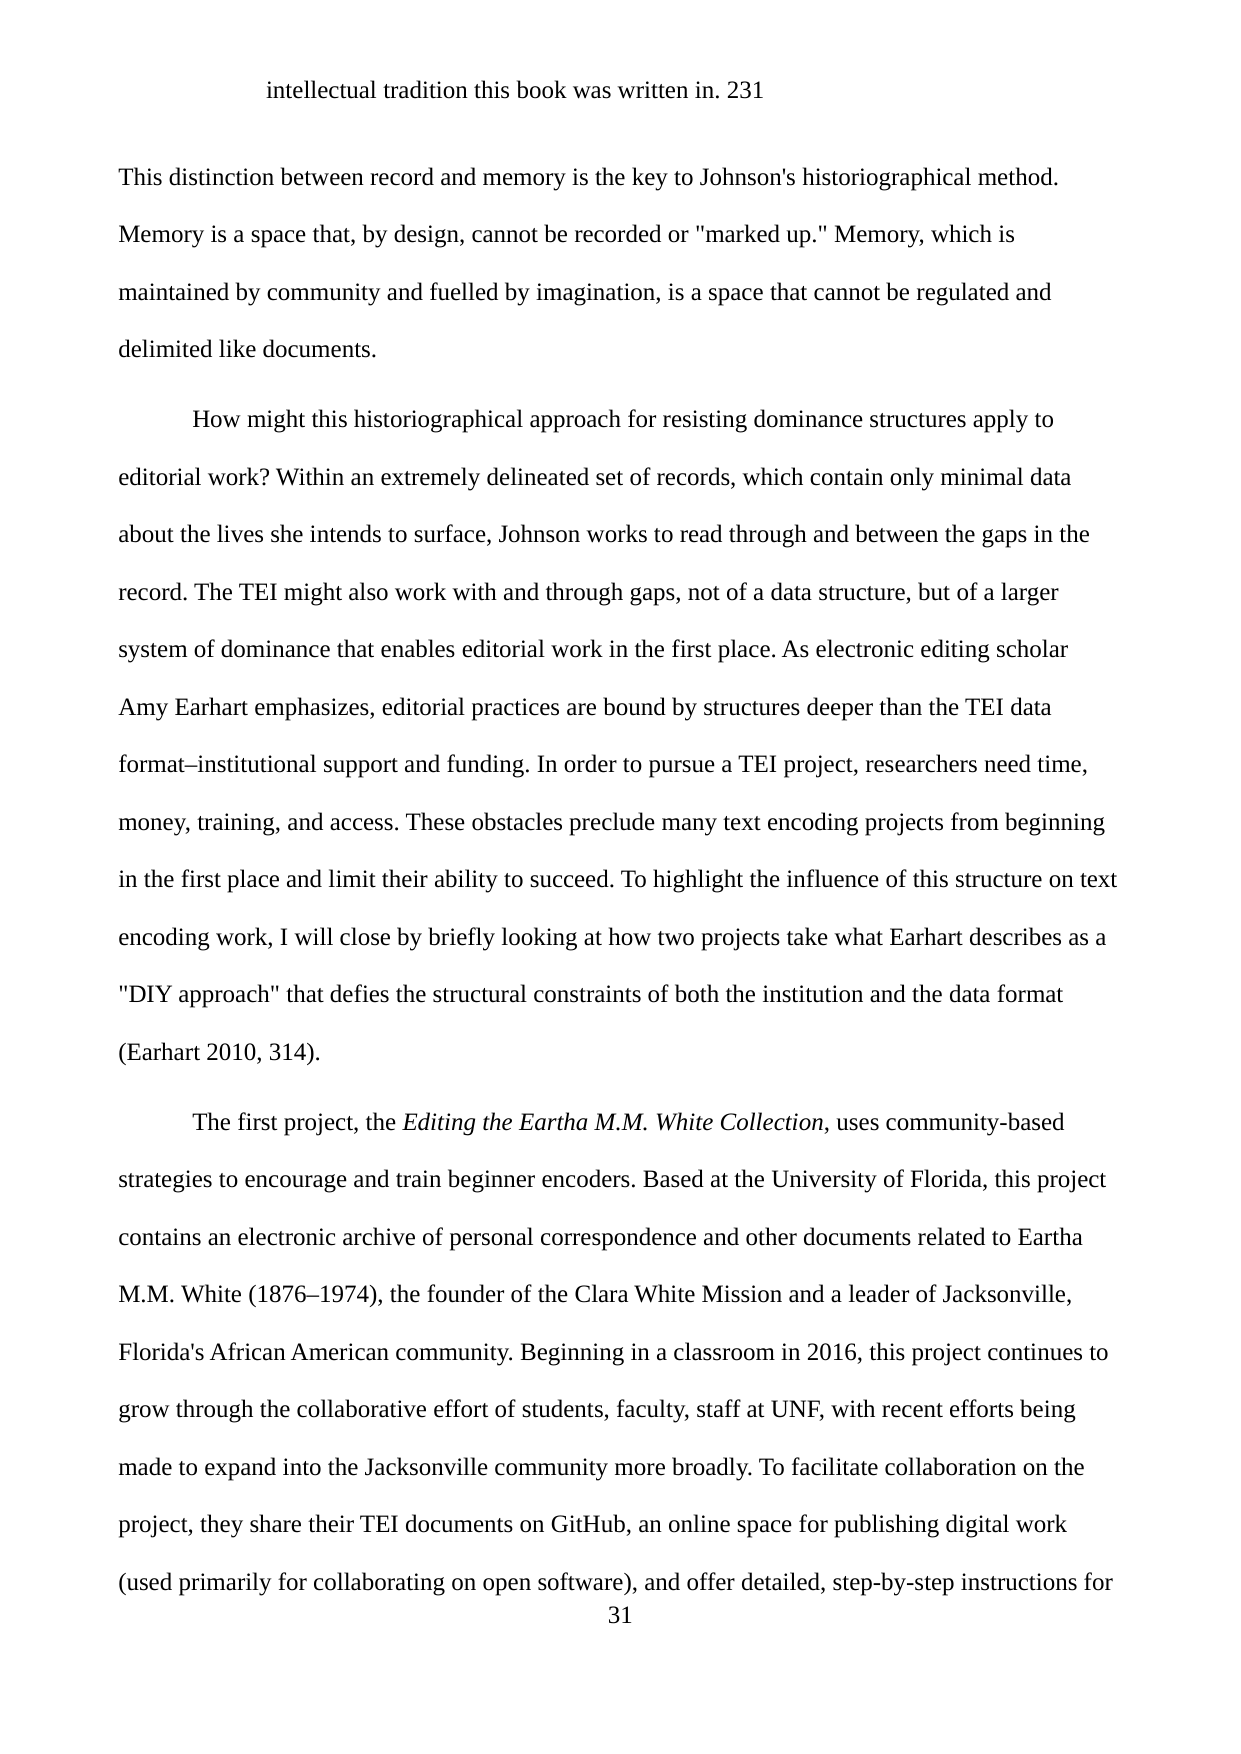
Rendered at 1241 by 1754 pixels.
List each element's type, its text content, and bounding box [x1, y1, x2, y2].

text How might this historiographical approach for resisting dominance structures apply to editorial work? Within an extremely delineated set of records, which contain only minimal data about the lives she intends to surface, Johnson works to read through and between the gaps in the record. The TEI might also work with and through gaps, not of a data structure, but of a larger system of dominance that enables editorial work in the first place. As electronic editing scholar Amy Earhart emphasizes, editorial practices are bound by structures deeper than the TEI data format–institutional support and funding. In order to pursue a TEI project, researchers need time, money, training, and access. These obstacles preclude many text encoding projects from beginning in the first place and limit their ability to succeed. To highlight the influence of this structure on text encoding work, I will close by briefly looking at how two projects take what Earhart describes as a "DIY approach" that defies the structural constraints of both the institution and the data format (Earhart 2010, 314). [118, 404, 1122, 1066]
text The first project, the Editing the Eartha M.M. White Collection, uses community-based strategies to encourage and train beginner encoders. Based at the University of Florida, this project contains an electronic archive of personal correspondence and other documents related to Eartha M.M. White (1876–1974), the founder of the Clara White Mission and a leader of Jacksonville, Florida's African American community. Beginning in a classroom in 2016, this project continues to grow through the collaborative effort of students, faculty, staff at UNF, with recent efforts being made to expand into the Jacksonville community more broadly. To facilitate collaboration on the project, they share their TEI documents on GitHub, an online space for publishing digital work (used primarily for collaborating on open software), and offer detailed, step-by-step instructions for [118, 1107, 1122, 1596]
text intellectual tradition this book was written in. 231 [266, 75, 1122, 104]
text This distinction between record and memory is the key to Johnson's historiographical method. Memory is a space that, by design, cannot be recorded or "marked up." Memory, which is maintained by community and fuelled by imagination, is a space that cannot be regulated and delimited like documents. [118, 162, 1122, 363]
